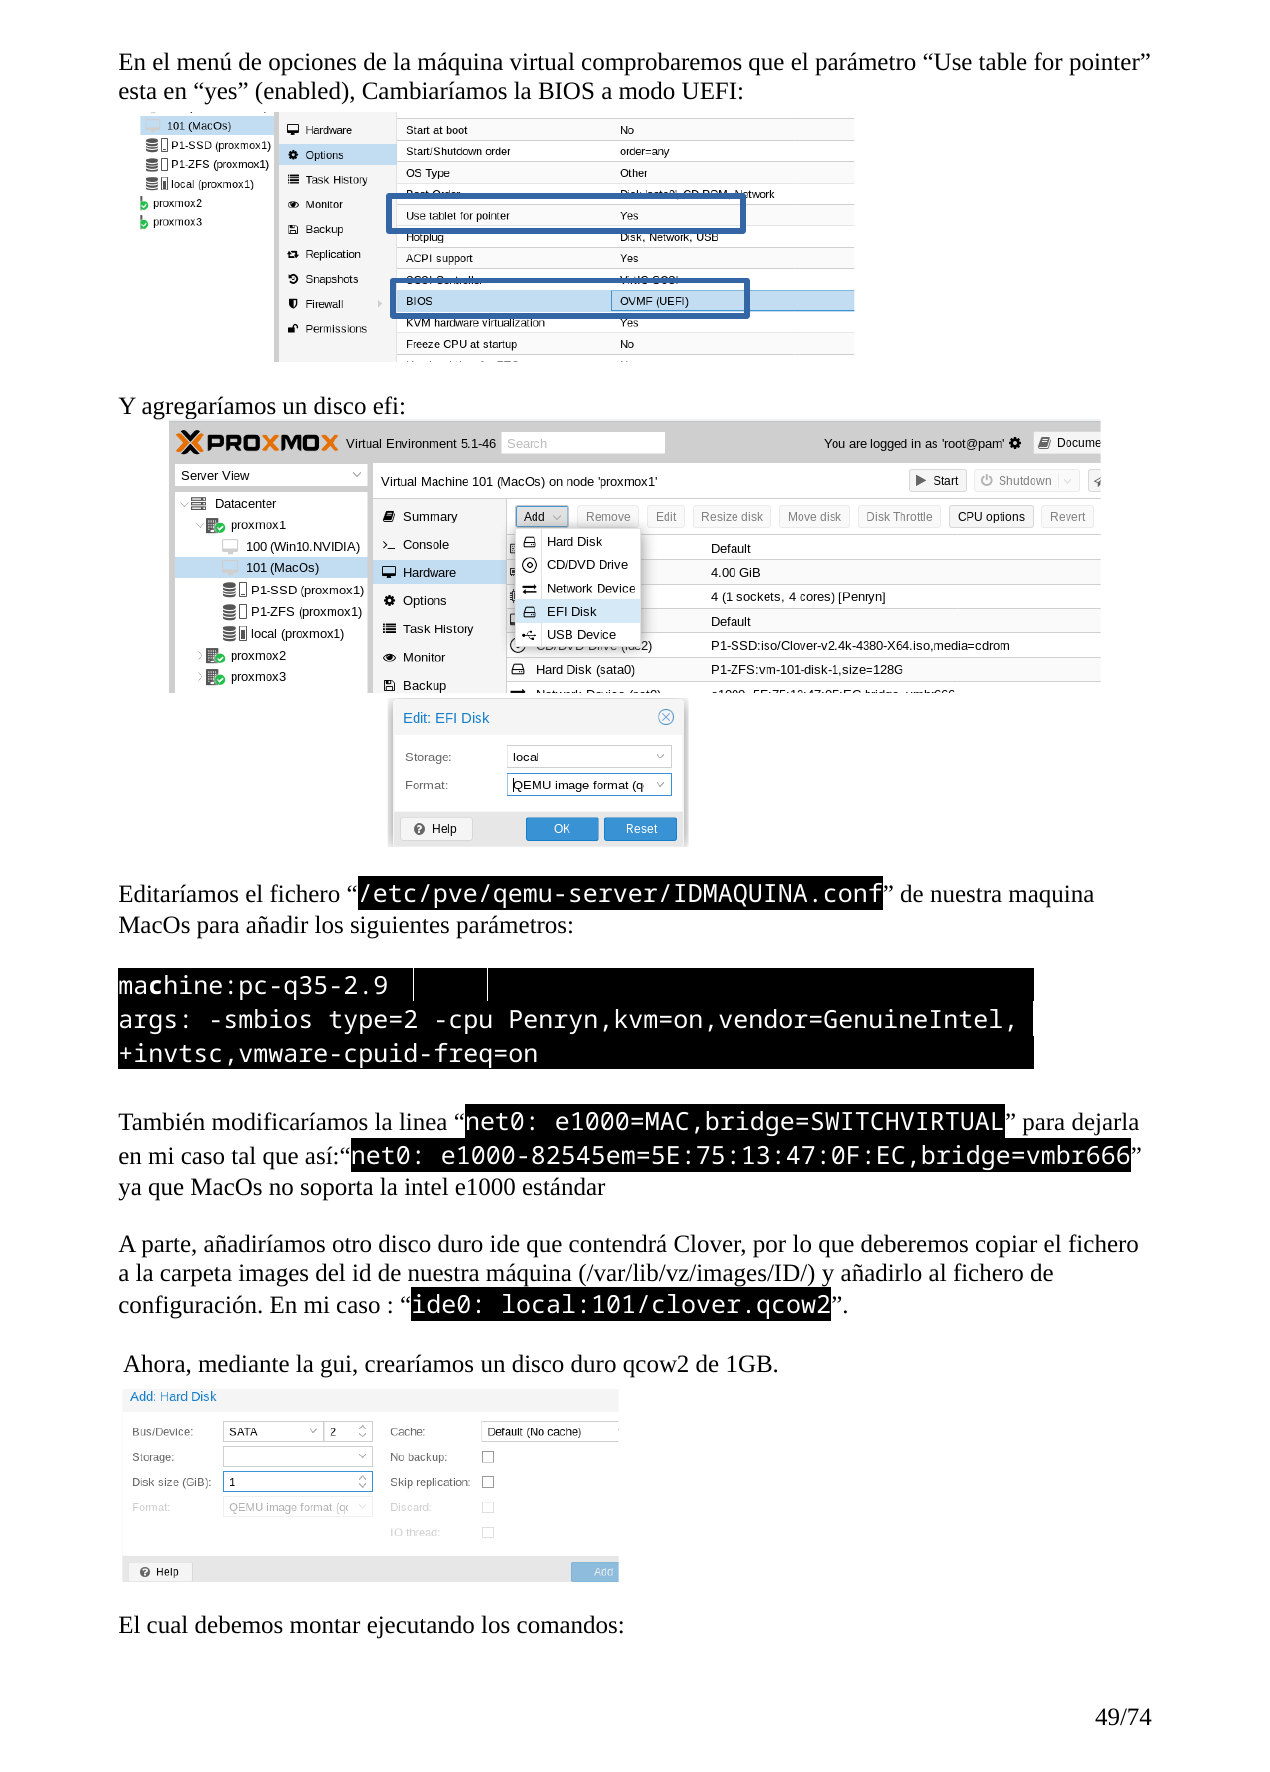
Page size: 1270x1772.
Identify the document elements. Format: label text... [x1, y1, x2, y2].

picture [387, 698, 689, 847]
text También modificaríamos la linea “net0: e1000=MAC,bridge=SWITCHVIRTUAL” para dejarla en mi caso tal que así:“net0: e1000-82545em=5E:75:13:47:0F:EC,bridge=vmbr666” ya que MacOs no soporta la intel e1000 estándar [118, 1104, 1152, 1201]
picture [168, 419, 1101, 693]
text machine:pc-q35-2.9 args: -smbios type=2 -cpu Penryn,kvm=on,vendor=GenuineIntel, +invtsc,vmware-cpuid-freq=on [118, 967, 1152, 1104]
text A parte, añadiríamos otro disco duro ide que contendrá Clover, por lo que deberemos copiar el fichero a la carpeta images del id de nuestra máquina (/var/lib/vz/images/ID/) y añadirlo al fichero de configuración. En mi caso : “ide0: local:101/clover.qcow2”. [118, 1229, 1152, 1321]
picture [122, 1389, 619, 1582]
text Y agregaríamos un disco efi: [118, 391, 1152, 419]
text En el menú de opciones de la máquina virtual comprobaremos que el parámetro “Use table for pointer” esta en “yes” (enabled), Cambiaríamos la BIOS a modo UEFI: [118, 47, 1152, 105]
text Editaríamos el fichero “/etc/pve/qemu-server/IDMAQUINA.conf” de nuestra maquina MacOs para añadir los siguientes parámetros: [118, 876, 1152, 939]
picture [140, 112, 855, 362]
text Ahora, mediante la gui, crearíamos un disco duro qcow2 de 1GB. [118, 1349, 1152, 1378]
text El cual debemos montar ejecutando los comandos: [118, 1611, 1152, 1639]
